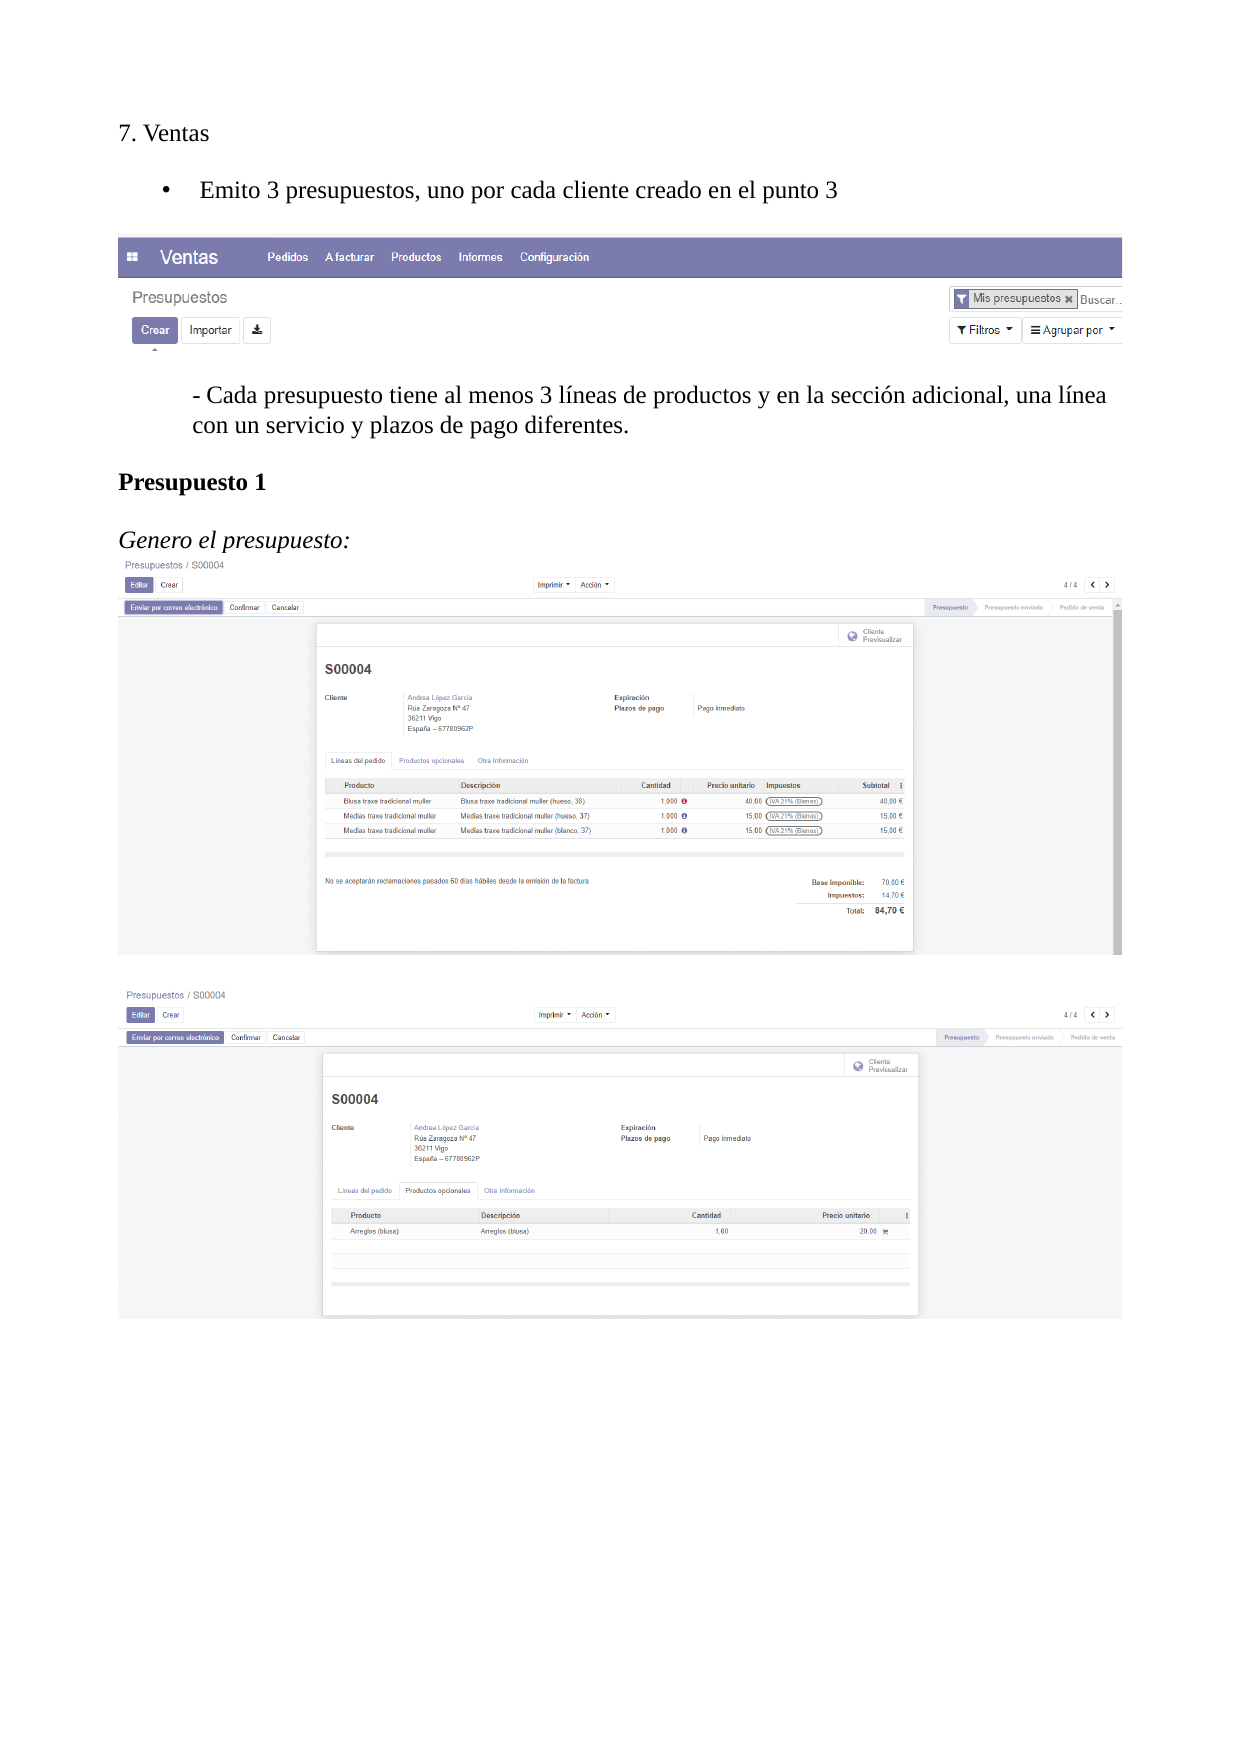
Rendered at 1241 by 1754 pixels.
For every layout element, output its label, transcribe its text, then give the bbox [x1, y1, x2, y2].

text - Cada presupuesto tiene al menos 3 líneas de productos y en la sección adicional, una línea con un servicio y plazos de pago diferentes. [118, 379, 1122, 438]
picture [118, 983, 1123, 1319]
text Presupuesto 1 [118, 467, 1122, 496]
list Emito 3 presupuestos, uno por cada cliente creado en el punto 3 [162, 176, 1122, 204]
picture [118, 553, 1123, 955]
text 7. Ventas [118, 118, 1122, 147]
picture [118, 233, 1123, 351]
text Genero el presupuesto: [118, 525, 1122, 553]
